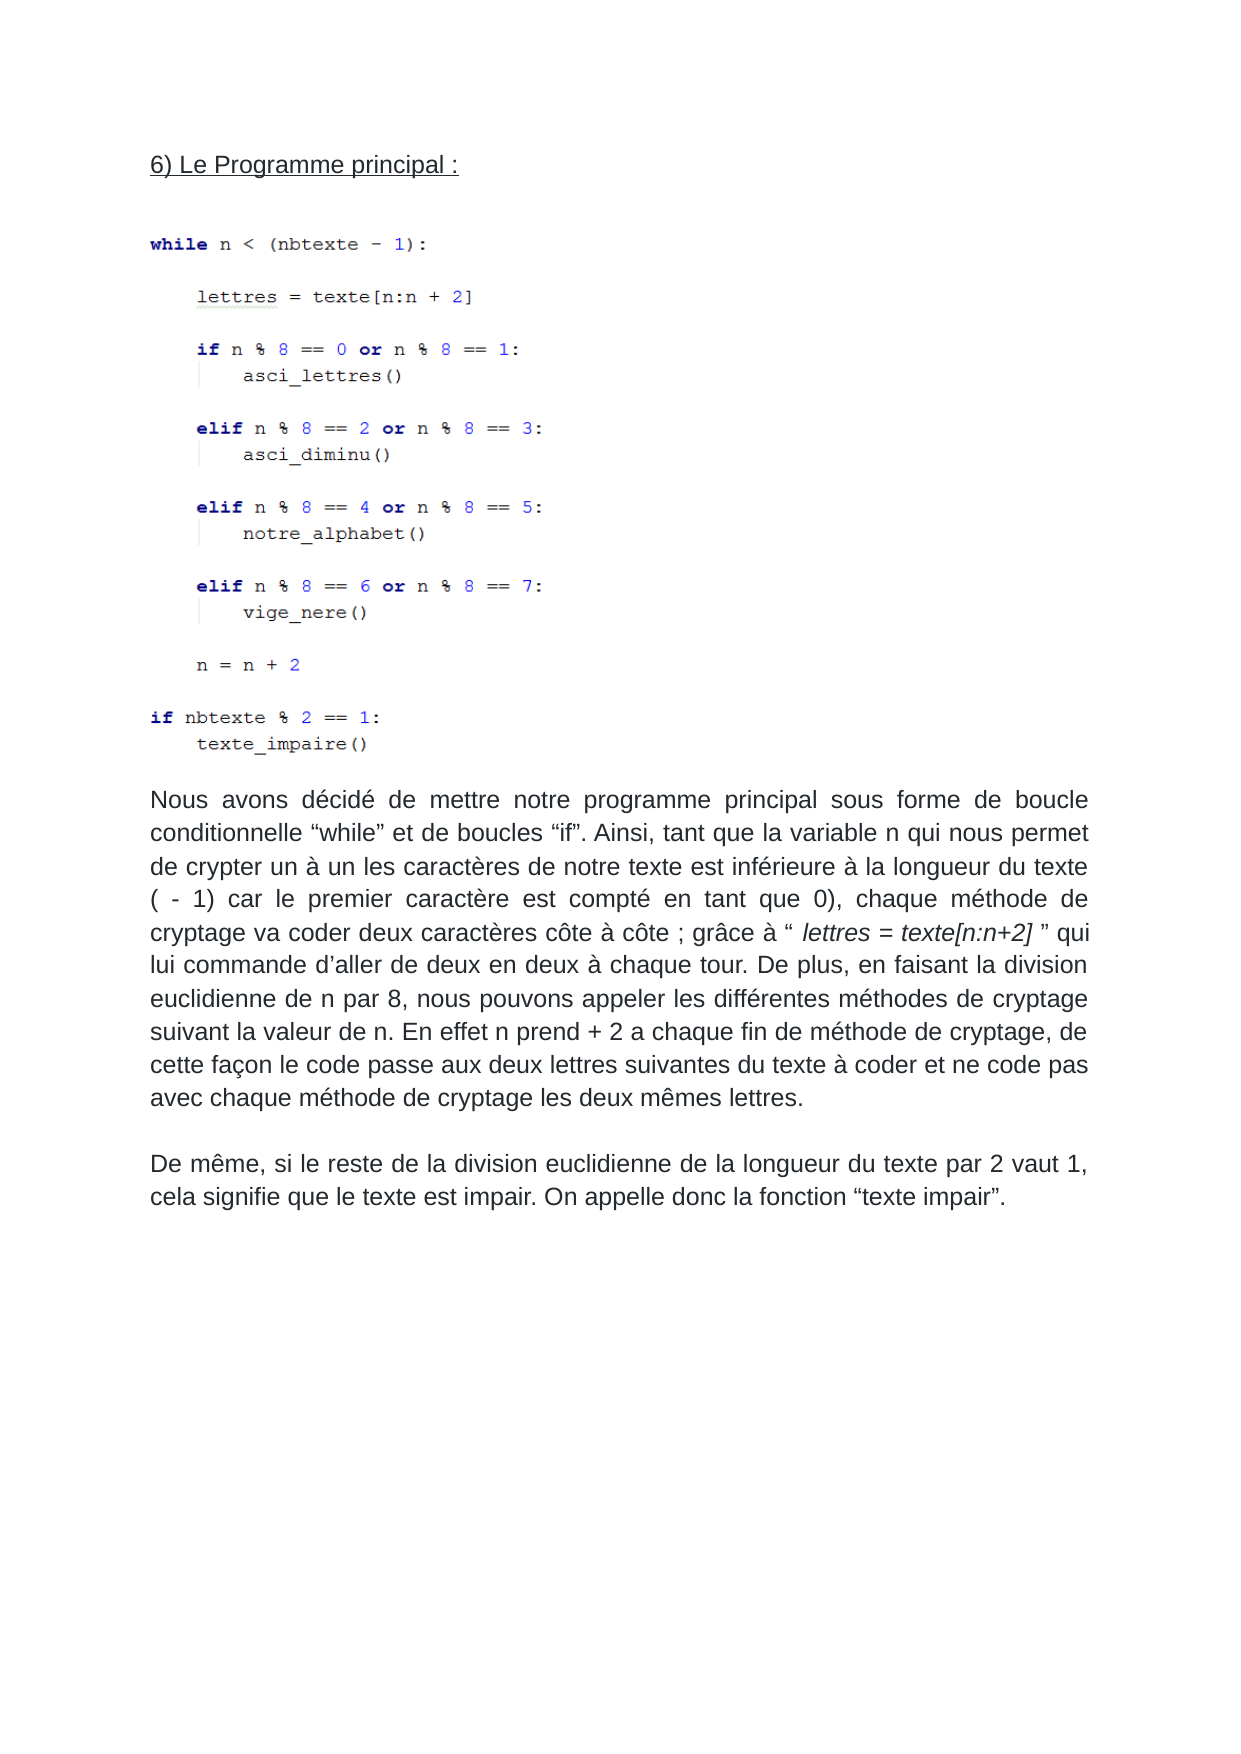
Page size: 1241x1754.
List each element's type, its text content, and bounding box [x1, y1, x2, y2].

text De même, si le reste de la division euclidienne de la longueur du texte par 2 vaut 1, cela signifie que le texte est impair. On appelle donc la fonction “texte impair”. [150, 1149, 1090, 1210]
picture [150, 216, 568, 782]
text Nous avons décidé de mettre notre programme principal sous forme de boucle conditionnelle “while” et de boucles “if”. Ainsi, tant que la variable n qui nous permet de crypter un à un les caractères de notre texte est inférieure à la longueur du texte ( - 1) car le premier caractère est compté en tant que 0), chaque méthode de cryptage va coder deux caractères côte à côte ; grâce à “ lettres = texte[n:n+2] ” qui lui commande d’aller de deux en deux à chaque tour. De plus, en faisant la division euclidienne de n par 8, nous pouvons appeler les différentes méthodes de cryptage suivant la valeur de n. En effet n prend + 2 a chaque fin de méthode de cryptage, de cette façon le code passe aux deux lettres suivantes du texte à coder et ne code pas avec chaque méthode de cryptage les deux mêmes lettres. [150, 785, 1090, 1111]
text 6) Le Programme principal : [150, 150, 1090, 179]
